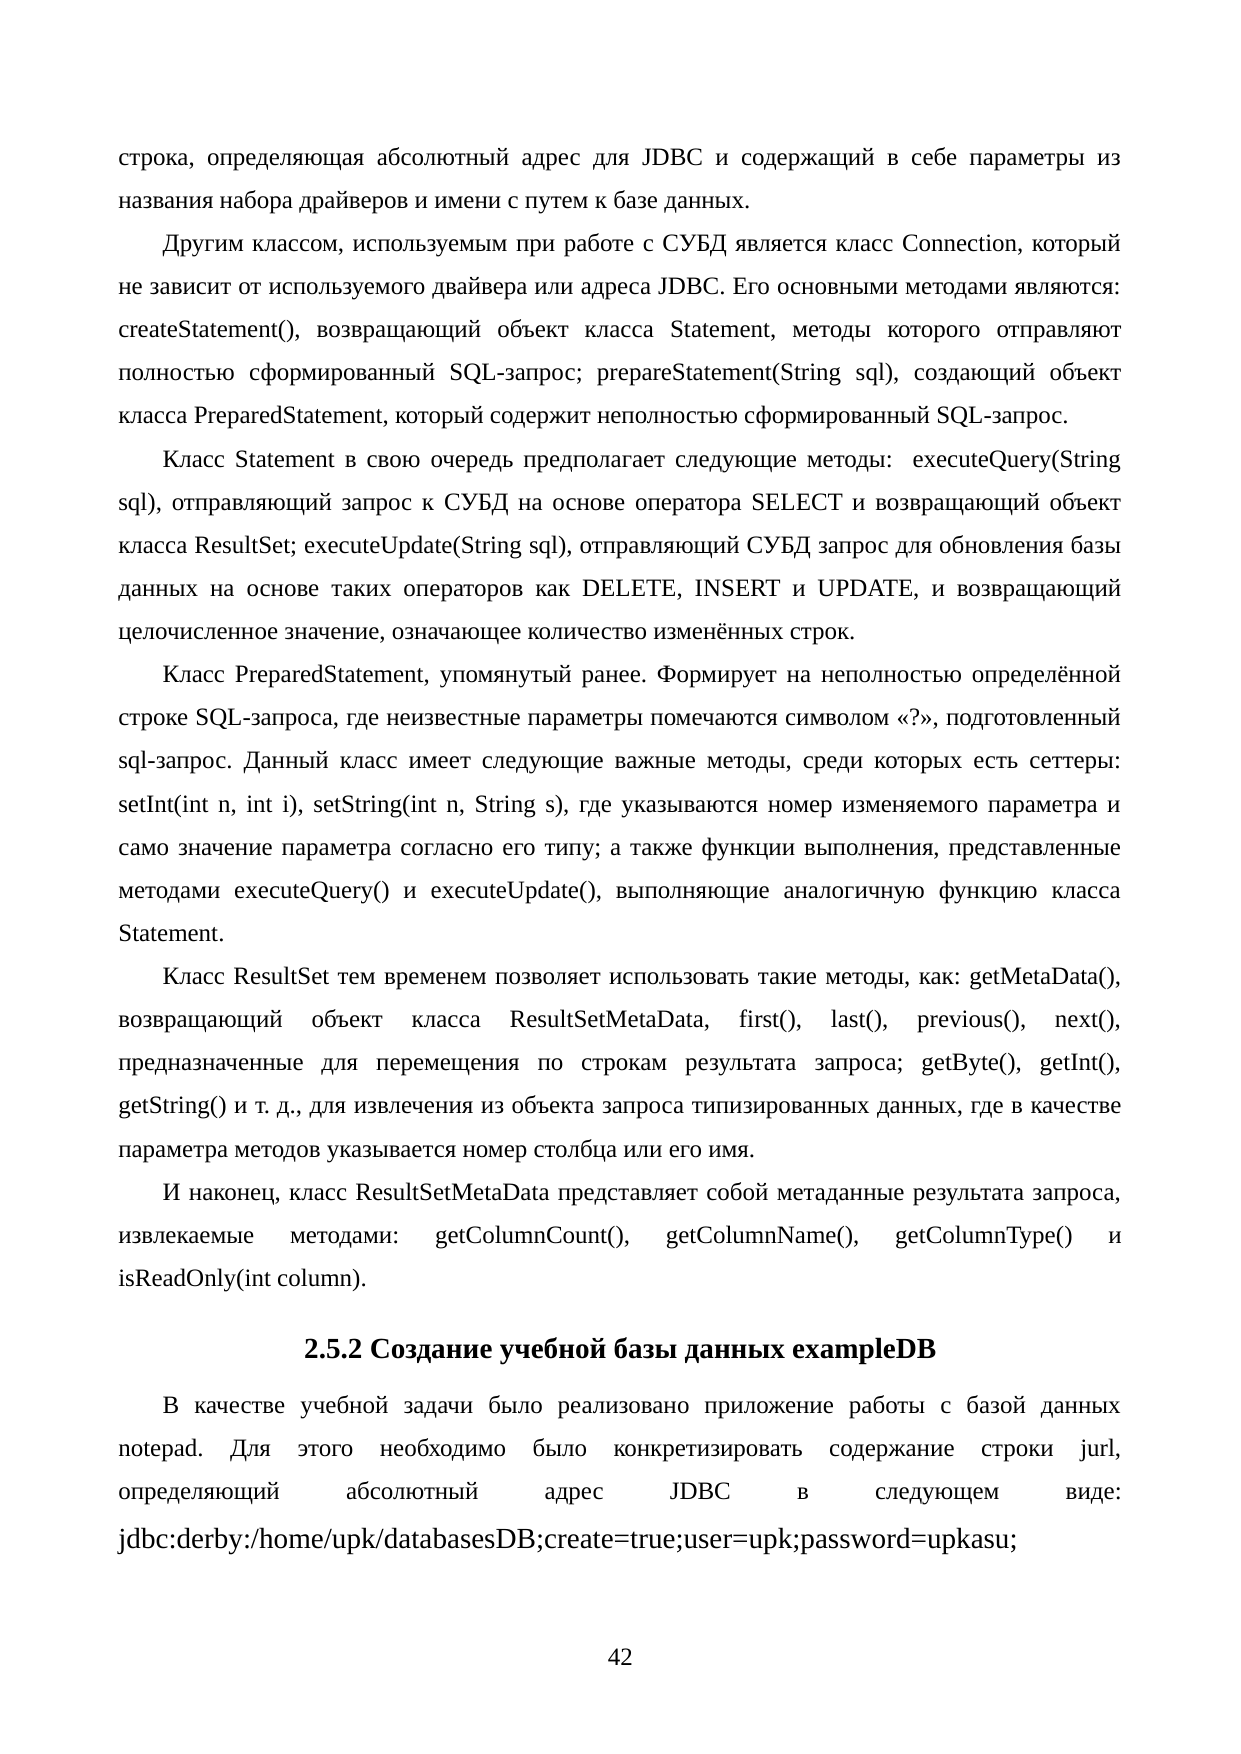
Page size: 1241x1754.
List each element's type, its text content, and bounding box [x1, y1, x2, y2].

text строка, определяющая абсолютный адрес для JDBC и содержащий в себе параметры из названия набора драйверов и имени с путем к базе данных. [118, 142, 1122, 214]
text И наконец, класс ResultSetMetaData представляет собой метаданные результата запроса, извлекаемые методами: getColumnCount(), getColumnName(), getColumnType() и isReadOnly(int column). [118, 1177, 1122, 1292]
subtitle 2.5.2 Создание учебной базы данных exampleDB [118, 1331, 1122, 1365]
text Класс Statement в свою очередь предполагает следующие методы: executeQuery(String sql), отправляющий запрос к СУБД на основе оператора SELECT и возвращающий объект класса ResultSet; executeUpdate(String sql), отправляющий СУБД запрос для обновления базы данных на основе таких операторов как DELETE, INSERT и UPDATE, и возвращающий целочисленное значение, означающее количество изменённых строк. [118, 444, 1122, 645]
text Класс ResultSet тем временем позволяет использовать такие методы, как: getMetaData(), возвращающий объект класса ResultSetMetaData, first(), last(), previous(), next(), предназначенные для перемещения по строкам результата запроса; getByte(), getInt(), getString() и т. д., для извлечения из объекта запроса типизированных данных, где в качестве параметра методов указывается номер столбца или его имя. [118, 961, 1122, 1162]
text Другим классом, используемым при работе с СУБД является класс Connection, который не зависит от используемого двайвера или адреса JDBC. Его основными методами являются: createStatement(), возвращающий объект класса Statement, методы которого отправляют полностью сформированный SQL-запрос; prepareStatement(String sql), создающий объект класса PreparedStatement, который содержит неполностью сформированный SQL-запрос. [118, 228, 1122, 429]
text Класс PreparedStatement, упомянутый ранее. Формирует на неполностью определённой строке SQL-запроса, где неизвестные параметры помечаются символом «?», подготовленный sql-запрос. Данный класс имеет следующие важные методы, среди которых есть сеттеры: setInt(int n, int i), setString(int n, String s), где указываются номер изменяемого параметра и само значение параметра согласно его типу; а также функции выполнения, представленные методами executeQuery() и executeUpdate(), выполняющие аналогичную функцию класса Statement. [118, 659, 1122, 947]
text В качестве учебной задачи было реализовано приложение работы с базой данных notepad. Для этого необходимо было конкретизировать содержание строки jurl, определяющий абсолютный адрес JDBC в следующем виде: jdbc:derby:/home/upk/databasesDB;create=true;user=upk;password=upkasu; [118, 1390, 1122, 1555]
